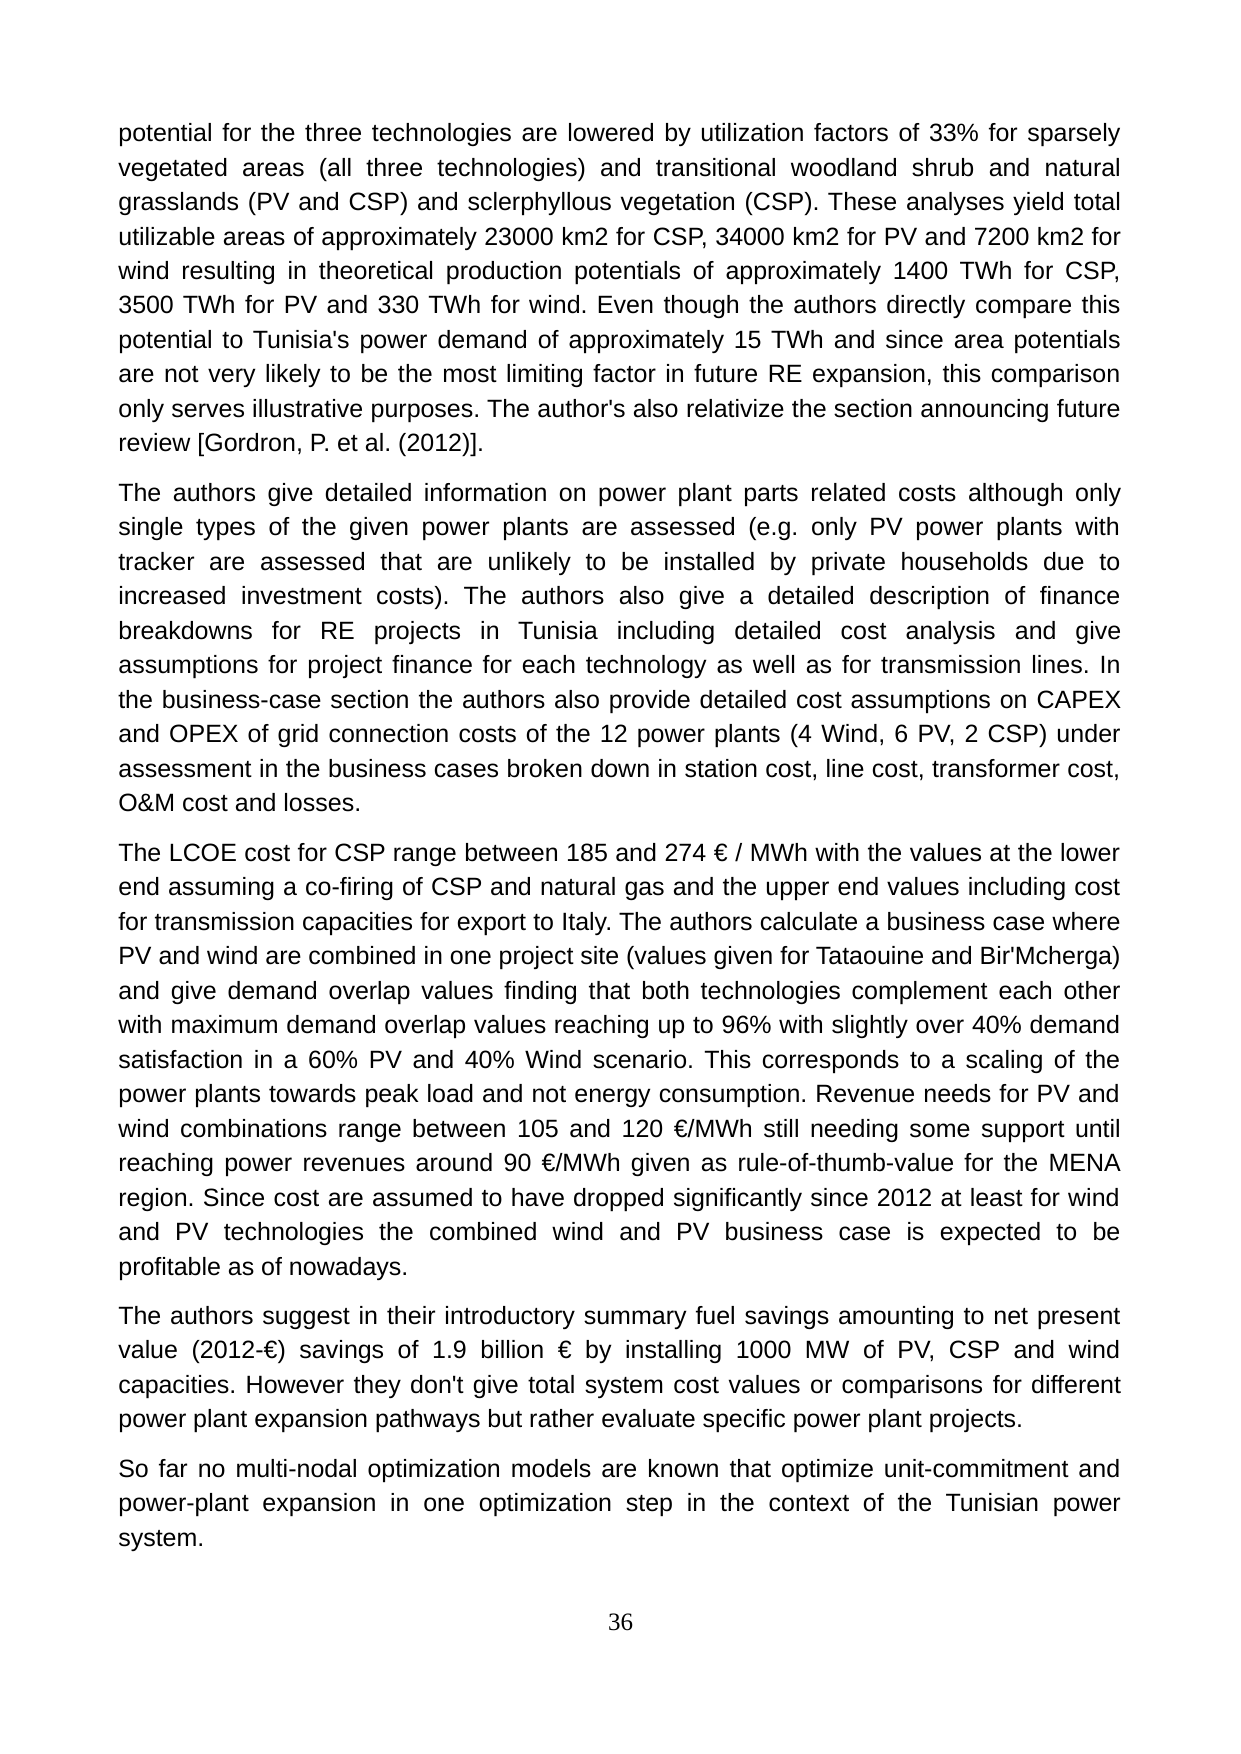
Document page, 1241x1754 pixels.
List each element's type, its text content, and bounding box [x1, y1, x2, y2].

text The authors give detailed information on power plant parts related costs although only single types of the given power plants are assessed (e.g. only PV power plants with tracker are assessed that are unlikely to be installed by private households due to increased investment costs). The authors also give a detailed description of finance breakdowns for RE projects in Tunisia including detailed cost analysis and give assumptions for project finance for each technology as well as for transmission lines. In the business-case section the authors also provide detailed cost assumptions on CAPEX and OPEX of grid connection costs of the 12 power plants (4 Wind, 6 PV, 2 CSP) under assessment in the business cases broken down in station cost, line cost, transformer cost, O&M cost and losses. [118, 478, 1122, 817]
text The LCOE cost for CSP range between 185 and 274 € / MWh with the values at the lower end assuming a co-firing of CSP and natural gas and the upper end values including cost for transmission capacities for export to Italy. The authors calculate a business case where PV and wind are combined in one project site (values given for Tataouine and Bir'Mcherga) and give demand overlap values finding that both technologies complement each other with maximum demand overlap values reaching up to 96% with slightly over 40% demand satisfaction in a 60% PV and 40% Wind scenario. This corresponds to a scaling of the power plants towards peak load and not energy consumption. Revenue needs for PV and wind combinations range between 105 and 120 €/MWh still needing some support until reaching power revenues around 90 €/MWh given as rule-of-thumb-value for the MENA region. Since cost are assumed to have dropped significantly since 2012 at least for wind and PV technologies the combined wind and PV business case is expected to be profitable as of nowadays. [118, 838, 1122, 1280]
text The authors suggest in their introductory summary fuel savings amounting to net present value (2012-€) savings of 1.9 billion € by installing 1000 MW of PV, CSP and wind capacities. However they don't give total system cost values or comparisons for different power plant expansion pathways but rather evaluate specific power plant projects. [118, 1301, 1122, 1433]
text So far no multi-nodal optimization models are known that optimize unit-commitment and power-plant expansion in one optimization step in the context of the Tunisian power system. [118, 1454, 1122, 1552]
text potential for the three technologies are lowered by utilization factors of 33% for sparsely vegetated areas (all three technologies) and transitional woodland shrub and natural grasslands (PV and CSP) and sclerphyllous vegetation (CSP). These analyses yield total utilizable areas of approximately 23000 km2 for CSP, 34000 km2 for PV and 7200 km2 for wind resulting in theoretical production potentials of approximately 1400 TWh for CSP, 3500 TWh for PV and 330 TWh for wind. Even though the authors directly compare this potential to Tunisia's power demand of approximately 15 TWh and since area potentials are not very likely to be the most limiting factor in future RE expansion, this comparison only serves illustrative purposes. The author's also relativize the section announcing future review [Gordron, P. et al. (2012)]. [118, 118, 1122, 457]
